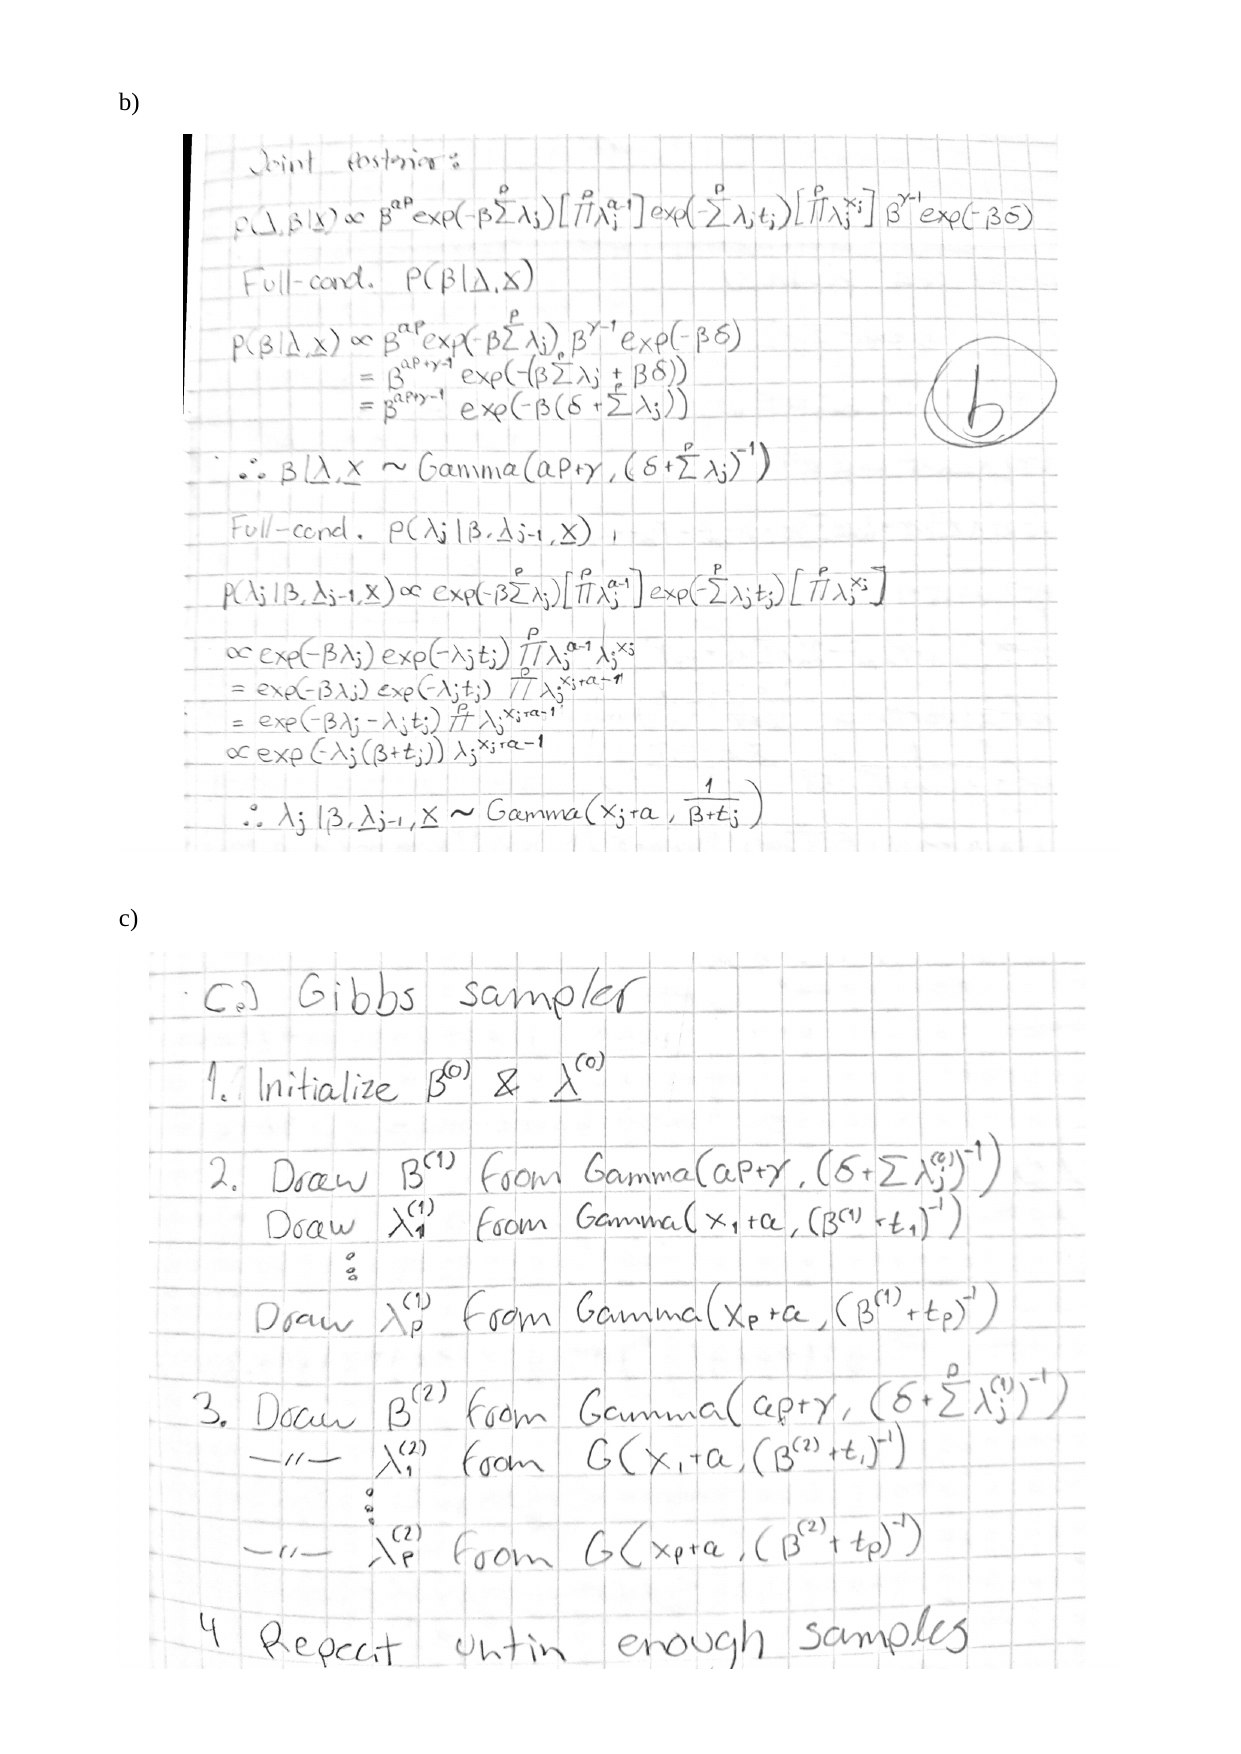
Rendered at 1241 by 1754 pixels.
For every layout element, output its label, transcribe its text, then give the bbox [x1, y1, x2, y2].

text b) [119, 87, 1121, 116]
text c) [119, 903, 1121, 932]
picture [115, 952, 1119, 1669]
picture [118, 134, 1122, 852]
